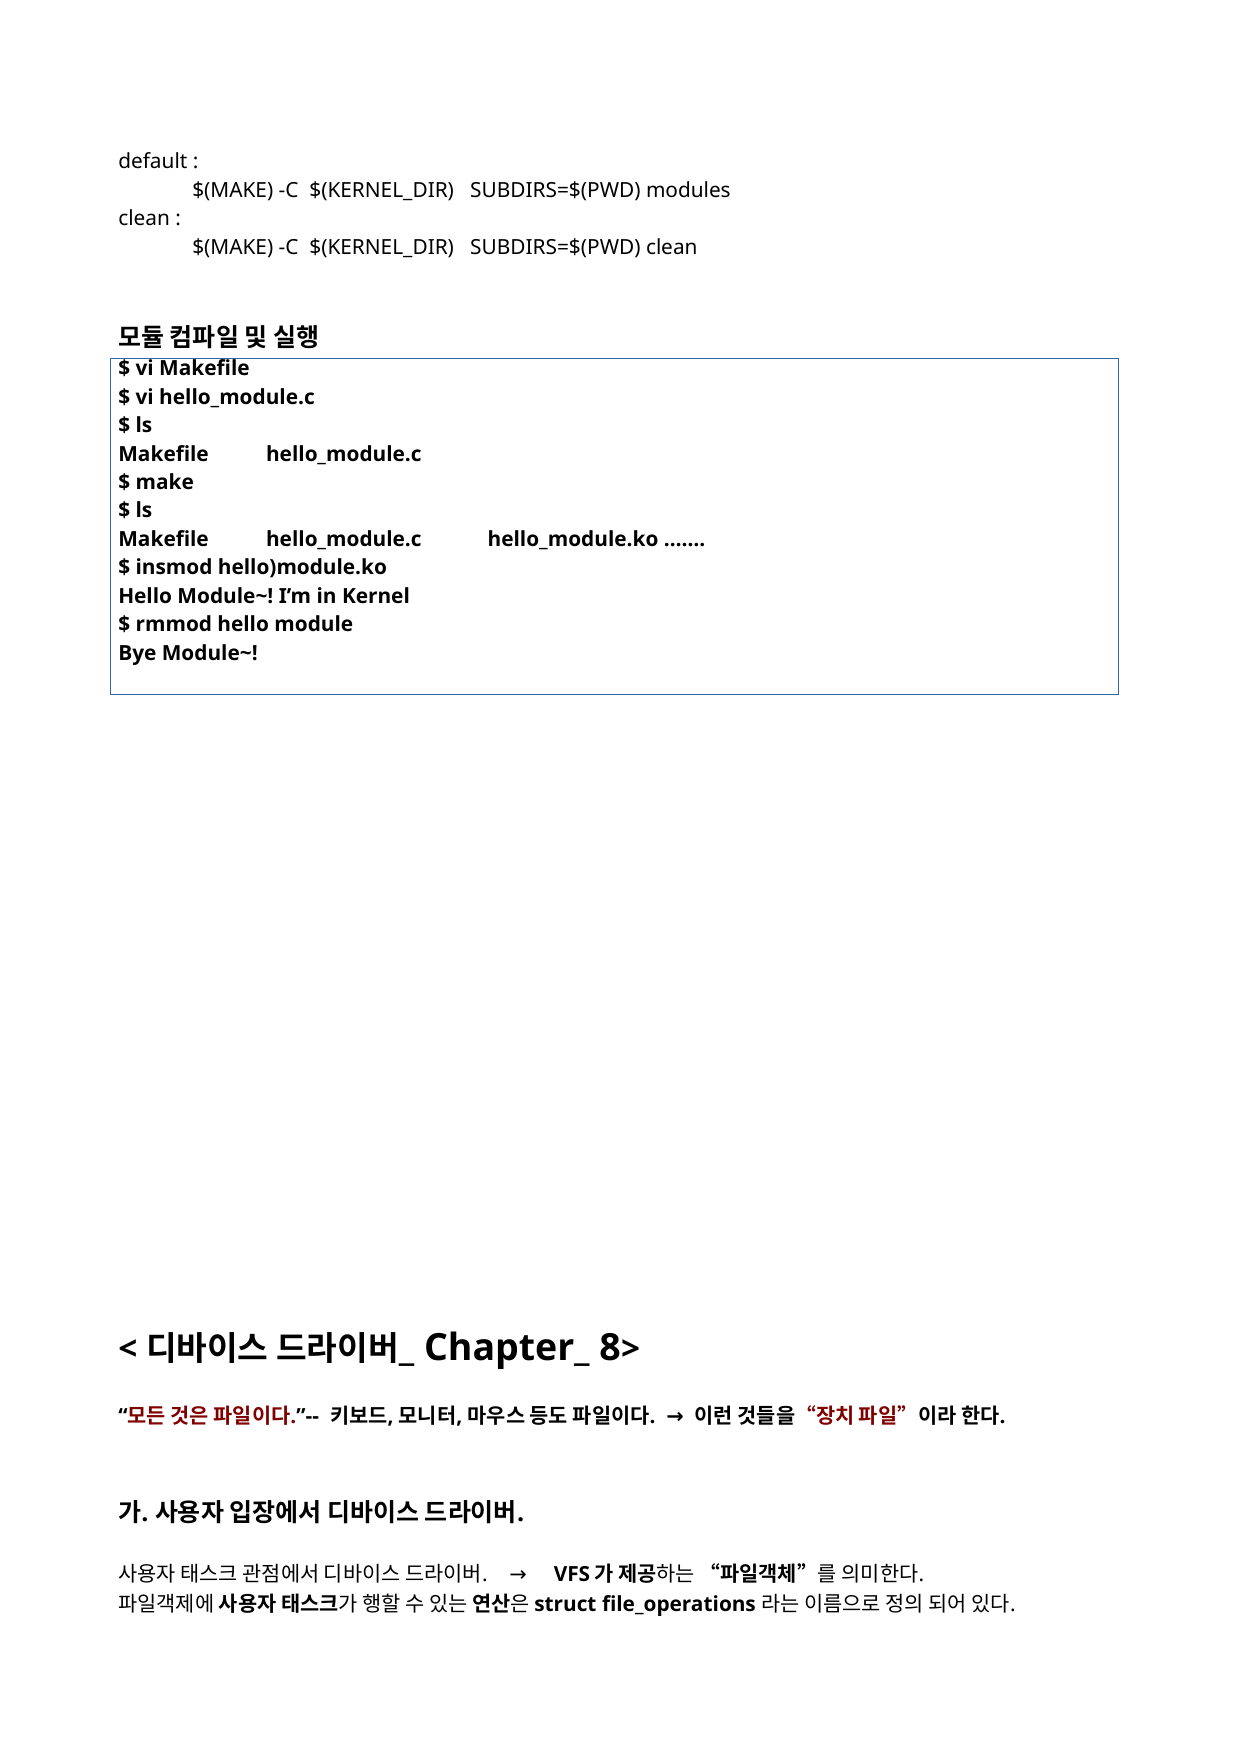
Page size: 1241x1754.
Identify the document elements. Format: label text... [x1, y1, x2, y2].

text 사용자 태스크 관점에서 디바이스 드라이버. → VFS가 제공하는 “파일객체”를 의미한다. [118, 1557, 1122, 1588]
text $ ls [118, 410, 1118, 439]
text $(MAKE) -C $(KERNEL_DIR) SUBDIRS=$(PWD) modules [118, 175, 1122, 203]
text $ insmod hello)module.ko [118, 552, 1118, 581]
text $ rmmod hello module [118, 609, 1118, 638]
text default : [118, 147, 1122, 175]
text 파일객제에 사용자 태스크가 행할 수 있는 연산은 struct file_operations 라는 이름으로 정의 되어 있다. [118, 1588, 1122, 1618]
text $ make $ ls [118, 467, 1118, 524]
text Bye Module~! [118, 638, 1118, 666]
text 가. 사용자 입장에서 디바이스 드라이버. [118, 1493, 1122, 1529]
text Makefile hello_module.c hello_module.ko ……. [118, 524, 1118, 552]
text Hello Module~! I’m in Kernel [118, 581, 1118, 609]
text Makefile hello_module.c [118, 439, 1118, 467]
text clean : [118, 203, 1122, 232]
text < 디바이스 드라이버_ Chapter_ 8> [118, 1320, 1122, 1371]
text $ vi hello_module.c [118, 382, 1118, 410]
text $ vi Makefile [118, 353, 1122, 382]
text “모든 것은 파일이다.”-- 키보드, 모니터, 마우스 등도 파일이다. → 이런 것들을“장치 파일”이라 한다. [118, 1400, 1122, 1430]
text $(MAKE) -C $(KERNEL_DIR) SUBDIRS=$(PWD) clean [118, 232, 1122, 260]
text 모듈 컴파일 및 실행 [118, 317, 1122, 353]
